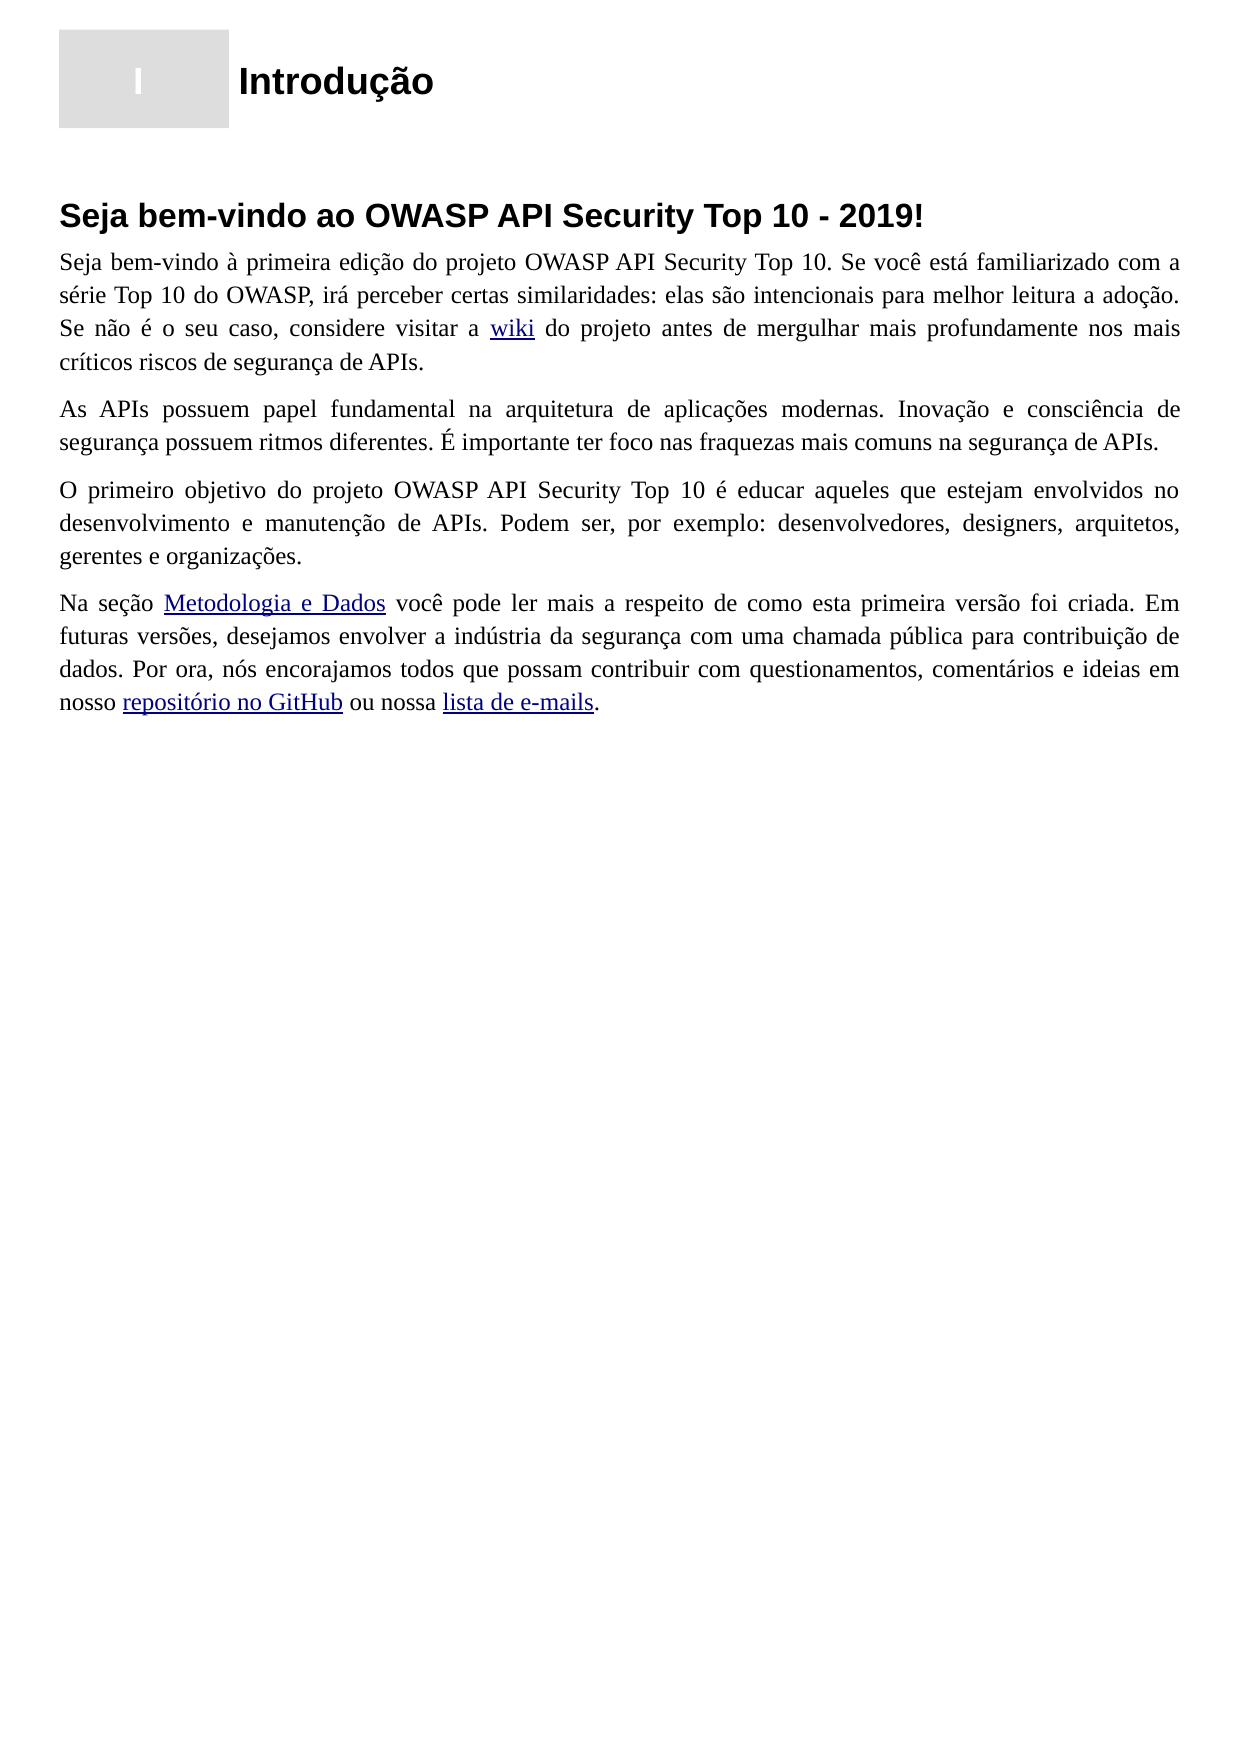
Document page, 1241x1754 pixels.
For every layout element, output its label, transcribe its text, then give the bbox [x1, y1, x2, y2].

text Seja bem-vindo à primeira edição do projeto OWASP API Security Top 10. Se você está familiarizado com a série Top 10 do OWASP, irá perceber certas similaridades: elas são intencionais para melhor leitura a adoção. Se não é o seu caso, considere visitar a wiki do projeto antes de mergulhar mais profundamente nos mais críticos riscos de segurança de APIs. [59, 247, 1181, 375]
subtitle Seja bem-vindo ao OWASP API Security Top 10 - 2019! [59, 196, 1181, 235]
text Na seção Metodologia e Dados você pode ler mais a respeito de como esta primeira versão foi criada. Em futuras versões, desejamos envolver a indústria da segurança com uma chamada pública para contribuição de dados. Por ora, nós encorajamos todos que possam contribuir com questionamentos, comentários e ideias em nosso repositório no GitHub ou nossa lista de e-mails. [59, 588, 1181, 716]
text O primeiro objetivo do projeto OWASP API Security Top 10 é educar aqueles que estejam envolvidos no desenvolvimento e manutenção de APIs. Podem ser, por exemplo: desenvolvedores, designers, arquitetos, gerentes e organizações. [59, 475, 1181, 569]
text As APIs possuem papel fundamental na arquitetura de aplicações modernas. Inovação e consciência de segurança possuem ritmos diferentes. É importante ter foco nas fraquezas mais comuns na segurança de APIs. [59, 394, 1181, 456]
